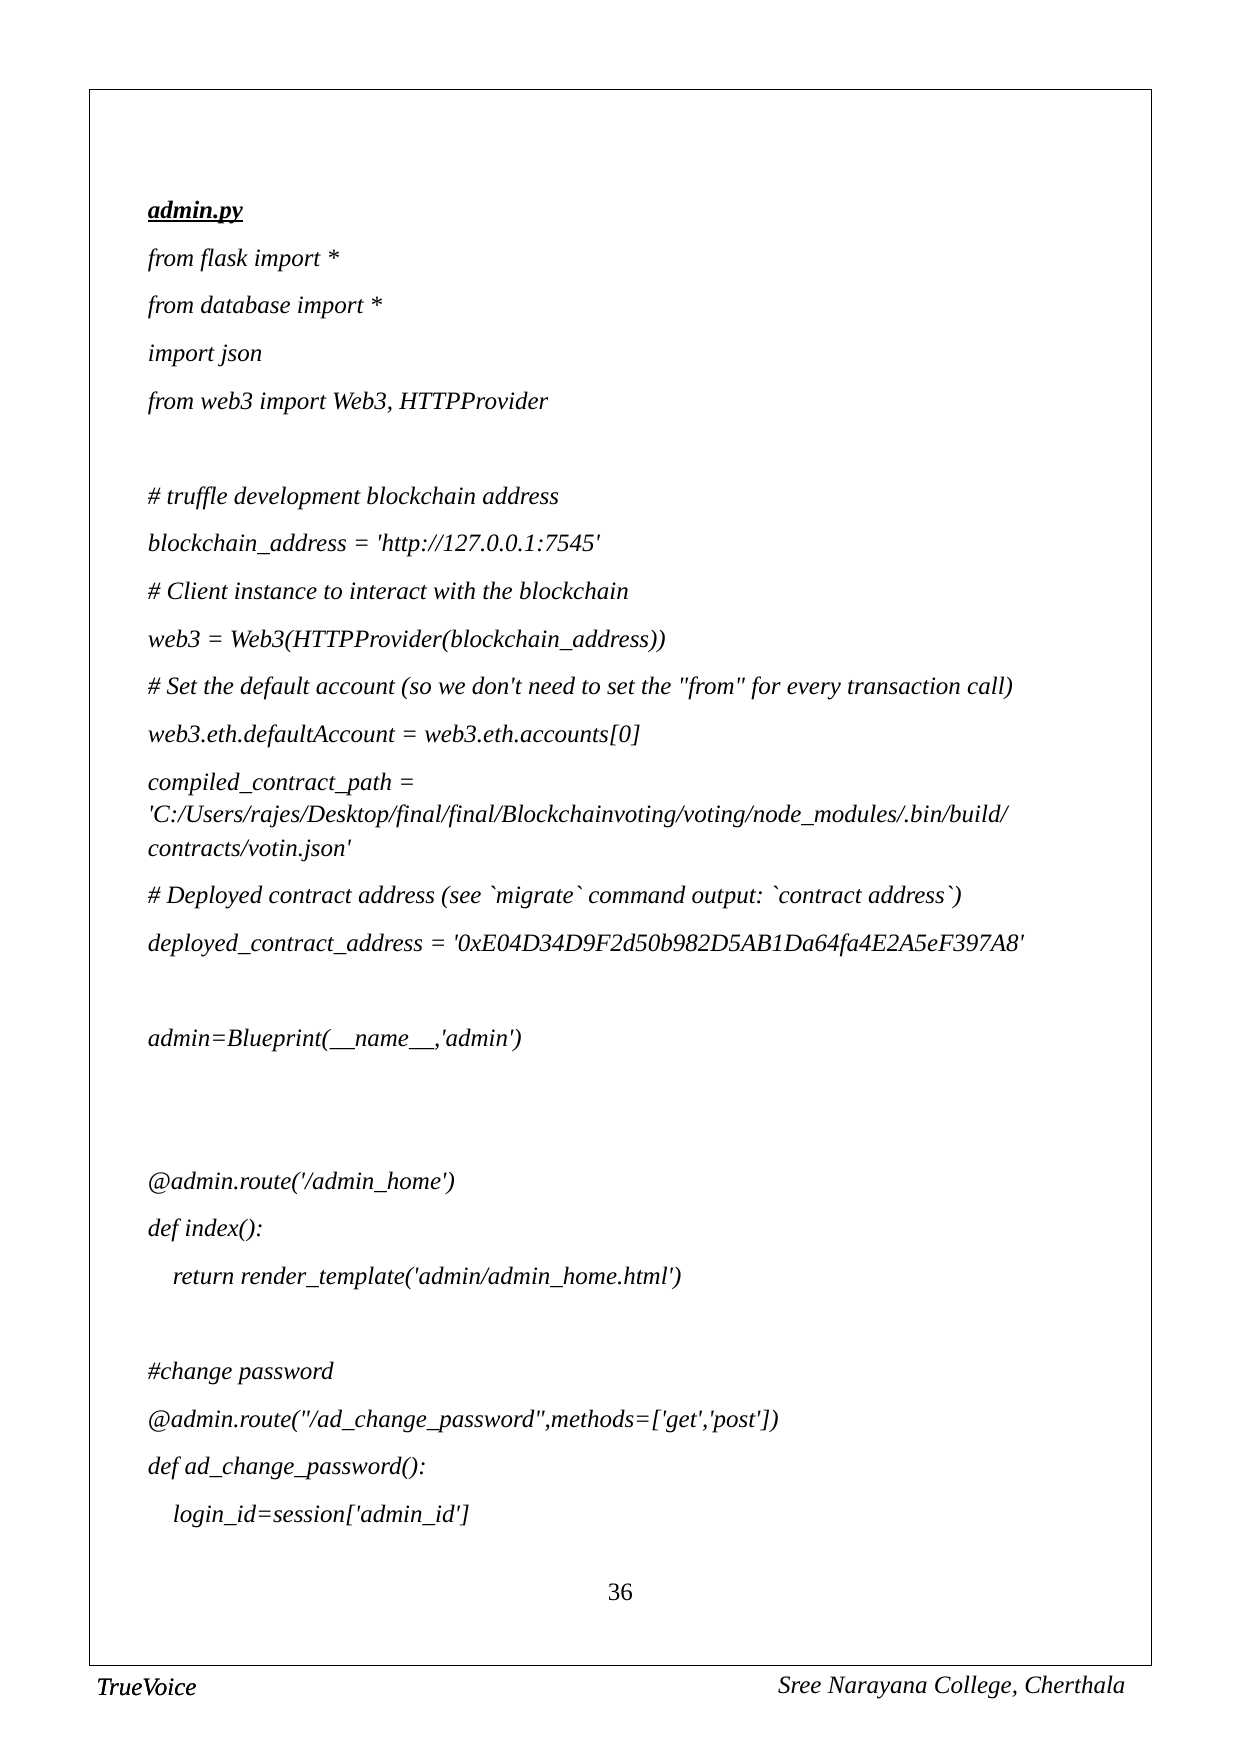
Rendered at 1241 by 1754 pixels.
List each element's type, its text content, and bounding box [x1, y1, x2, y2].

text from web3 import Web3, HTTPProvider [148, 386, 1092, 414]
text @admin.route('/admin_home') [148, 1166, 1092, 1194]
text import json [148, 338, 1092, 367]
text from flask import * [148, 243, 1092, 272]
text admin.py [148, 195, 1092, 224]
text # Client instance to interact with the blockchain [148, 576, 1092, 605]
text compiled_contract_path = 'C:/Users/rajes/Desktop/final/final/Blockchainvoting/voting/node_modules/.bin/build/contracts/votin.json' [148, 767, 1092, 861]
text return render_template('admin/admin_home.html') [148, 1261, 1092, 1290]
text # Deployed contract address (see `migrate` command output: `contract address`) [148, 880, 1092, 909]
text web3 = Web3(HTTPProvider(blockchain_address)) [148, 624, 1092, 652]
text # truffle development blockchain address [148, 481, 1092, 510]
text admin=Blueprint(__name__,'admin') [148, 1023, 1092, 1052]
text login_id=session['admin_id'] [148, 1499, 1092, 1528]
text #change password [148, 1356, 1092, 1385]
text deployed_contract_address = '0xE04D34D9F2d50b982D5AB1Da64fa4E2A5eF397A8' [148, 928, 1092, 957]
text blockchain_address = 'http://127.0.0.1:7545' [148, 528, 1092, 557]
text @admin.route("/ad_change_password",methods=['get','post']) [148, 1404, 1092, 1433]
text # Set the default account (so we don't need to set the "from" for every transaction call) [148, 671, 1092, 700]
text from database import * [148, 291, 1092, 319]
text def ad_change_password(): [148, 1451, 1092, 1480]
text def index(): [148, 1213, 1092, 1242]
text web3.eth.defaultAccount = web3.eth.accounts[0] [148, 719, 1092, 748]
